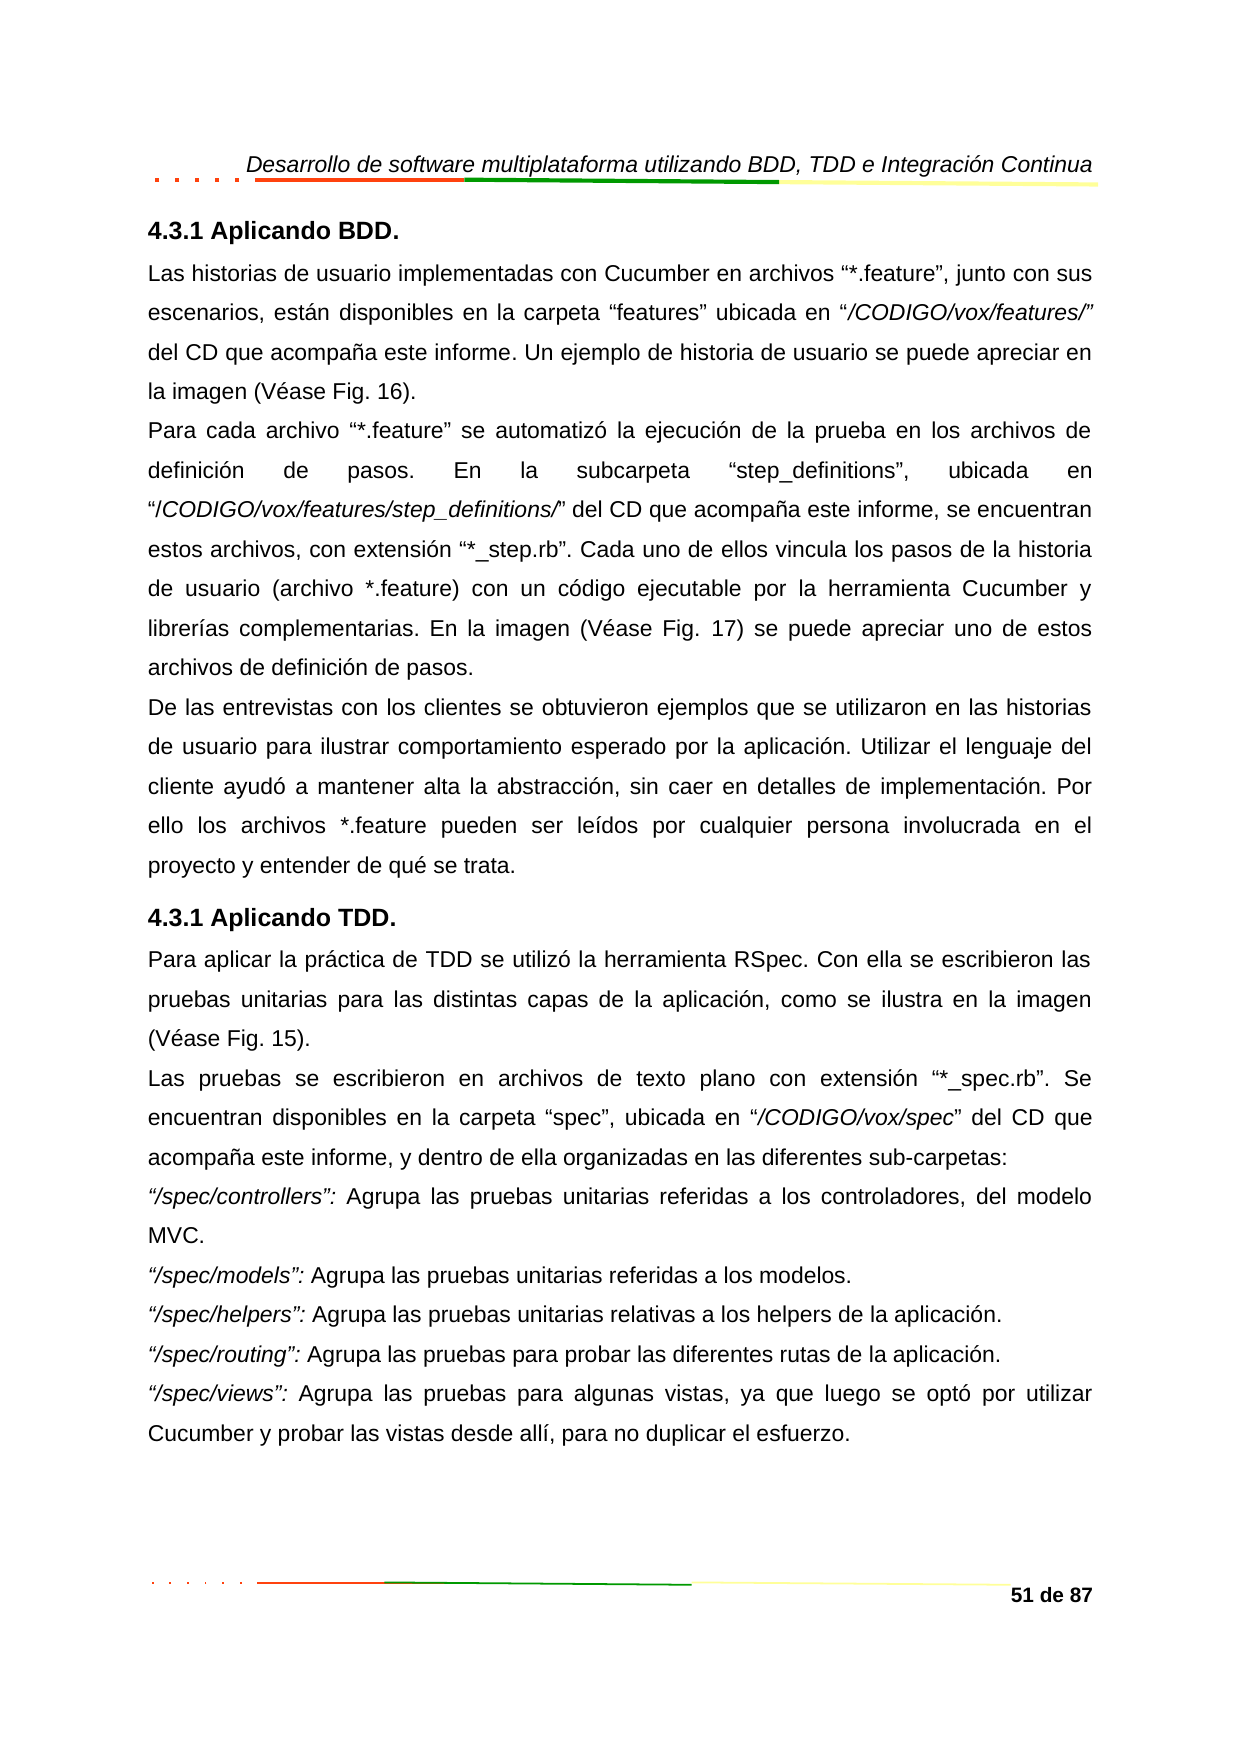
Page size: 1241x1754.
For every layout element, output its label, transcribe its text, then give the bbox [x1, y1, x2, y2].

text 4.3.1 Aplicando BDD. [148, 216, 1093, 245]
text “/spec/controllers”: Agrupa las pruebas unitarias referidas a los controladores, del modelo MVC. [148, 1183, 1093, 1249]
text “/spec/helpers”: Agrupa las pruebas unitarias relativas a los helpers de la aplicación. [148, 1301, 1093, 1328]
text 4.3.1 Aplicando TDD. [148, 903, 1093, 932]
text Las historias de usuario implementadas con Cucumber en archivos “*.feature”, junto con sus escenarios, están disponibles en la carpeta “features” ubicada en “/CODIGO/vox/features/” del CD que acompaña este informe. Un ejemplo de historia de usuario se puede apreciar en la imagen (Véase Fig. 16). [148, 259, 1093, 404]
text Las pruebas se escribieron en archivos de texto plano con extensión “*_spec.rb”. Se encuentran disponibles en la carpeta “spec”, ubicada en “/CODIGO/vox/spec” del CD que acompaña este informe, y dentro de ella organizadas en las diferentes sub-carpetas: [148, 1064, 1093, 1170]
text “/spec/routing”: Agrupa las pruebas para probar las diferentes rutas de la aplicación. [148, 1341, 1093, 1367]
text “/spec/models”: Agrupa las pruebas unitarias referidas a los modelos. [148, 1262, 1093, 1288]
text Para cada archivo “*.feature” se automatizó la ejecución de la prueba en los archivos de definición de pasos. En la subcarpeta “step_definitions”, ubicada en “/CODIGO/vox/features/step_definitions/” del CD que acompaña este informe, se encuentran estos archivos, con extensión “*_step.rb”. Cada uno de ellos vincula los pasos de la historia de usuario (archivo *.feature) con un código ejecutable por la herramienta Cucumber y librerías complementarias. En la imagen (Véase Fig. 17) se puede apreciar uno de estos archivos de definición de pasos. [148, 417, 1093, 681]
text Para aplicar la práctica de TDD se utilizó la herramienta RSpec. Con ella se escribieron las pruebas unitarias para las distintas capas de la aplicación, como se ilustra en la imagen (Véase Fig. 15). [148, 946, 1093, 1051]
text De las entrevistas con los clientes se obtuvieron ejemplos que se utilizaron en las historias de usuario para ilustrar comportamiento esperado por la aplicación. Utilizar el lenguaje del cliente ayudó a mantener alta la abstracción, sin caer en detalles de implementación. Por ello los archivos *.feature pueden ser leídos por cualquier persona involucrada en el proyecto y entender de qué se trata. [148, 694, 1093, 878]
text “/spec/views”: Agrupa las pruebas para algunas vistas, ya que luego se optó por utilizar Cucumber y probar las vistas desde allí, para no duplicar el esfuerzo. [148, 1380, 1093, 1446]
